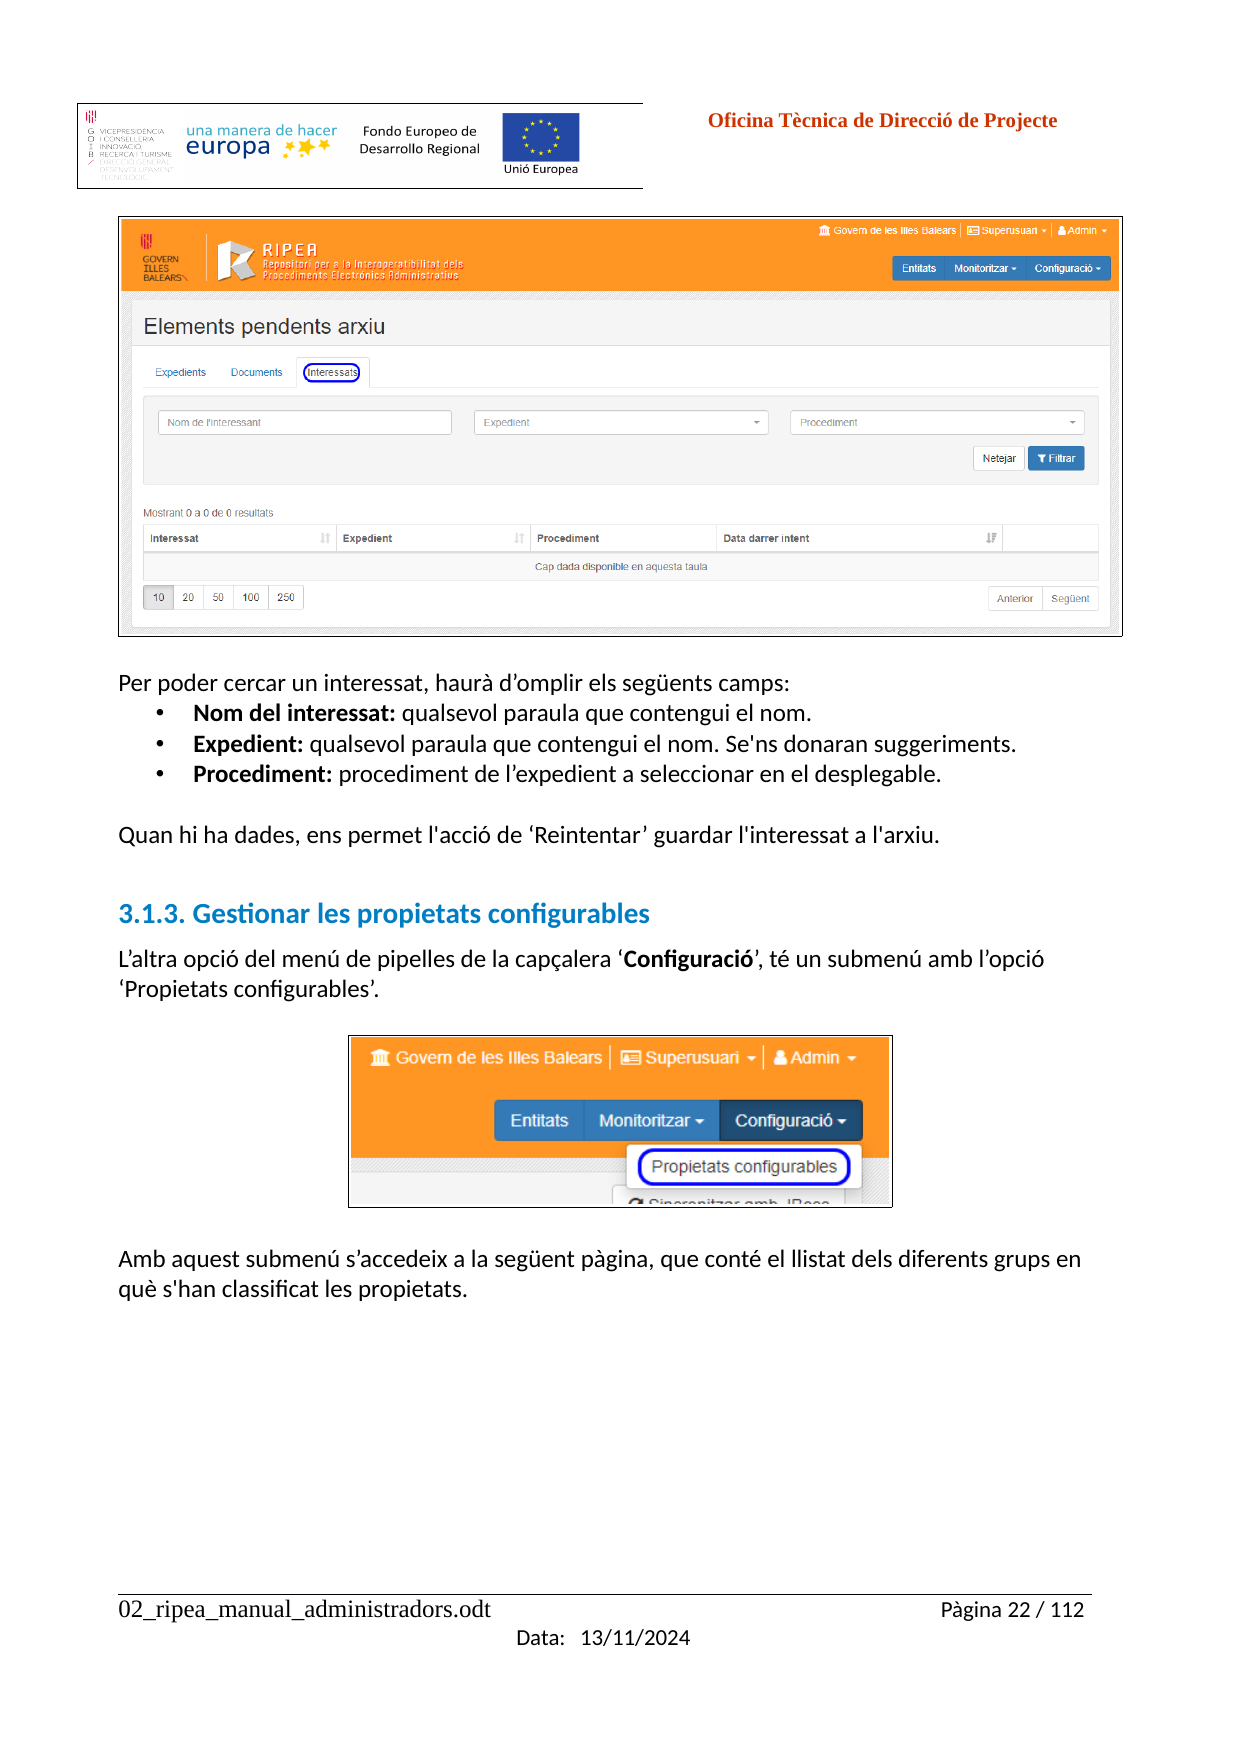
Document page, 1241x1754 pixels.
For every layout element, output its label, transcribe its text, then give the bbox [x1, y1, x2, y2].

text Per poder cercar un interessat, haurà d’omplir els següents camps: [118, 667, 1122, 697]
text L’altra opció del menú de pipelles de la capçalera ‘Configuració’, té un submenú amb l’opció ‘Propietats configurables’. [118, 943, 1122, 1004]
picture [82, 108, 178, 182]
list Nom del interessat: qualsevol paraula que contengui el nom. [156, 697, 1122, 728]
text Quan hi ha dades, ens permet l'acció de ‘Reintentar’ guardar l'interessat a l'arxiu. [118, 819, 1122, 850]
list Procediment: procediment de l’expedient a seleccionar en el desplegable. [156, 758, 1122, 789]
list Expedient: qualsevol paraula que contengui el nom. Se'ns donaran suggeriments. [156, 728, 1122, 758]
picture [351, 1037, 889, 1204]
subtitle 3.1.3. Gestionar les propietats configurables [118, 895, 1122, 931]
picture [121, 219, 1119, 634]
text Amb aquest submenú s’accedeix a la següent pàgina, que conté el llistat dels diferents grups en què s'han classificat les propietats. [118, 1243, 1122, 1304]
picture [184, 108, 585, 182]
